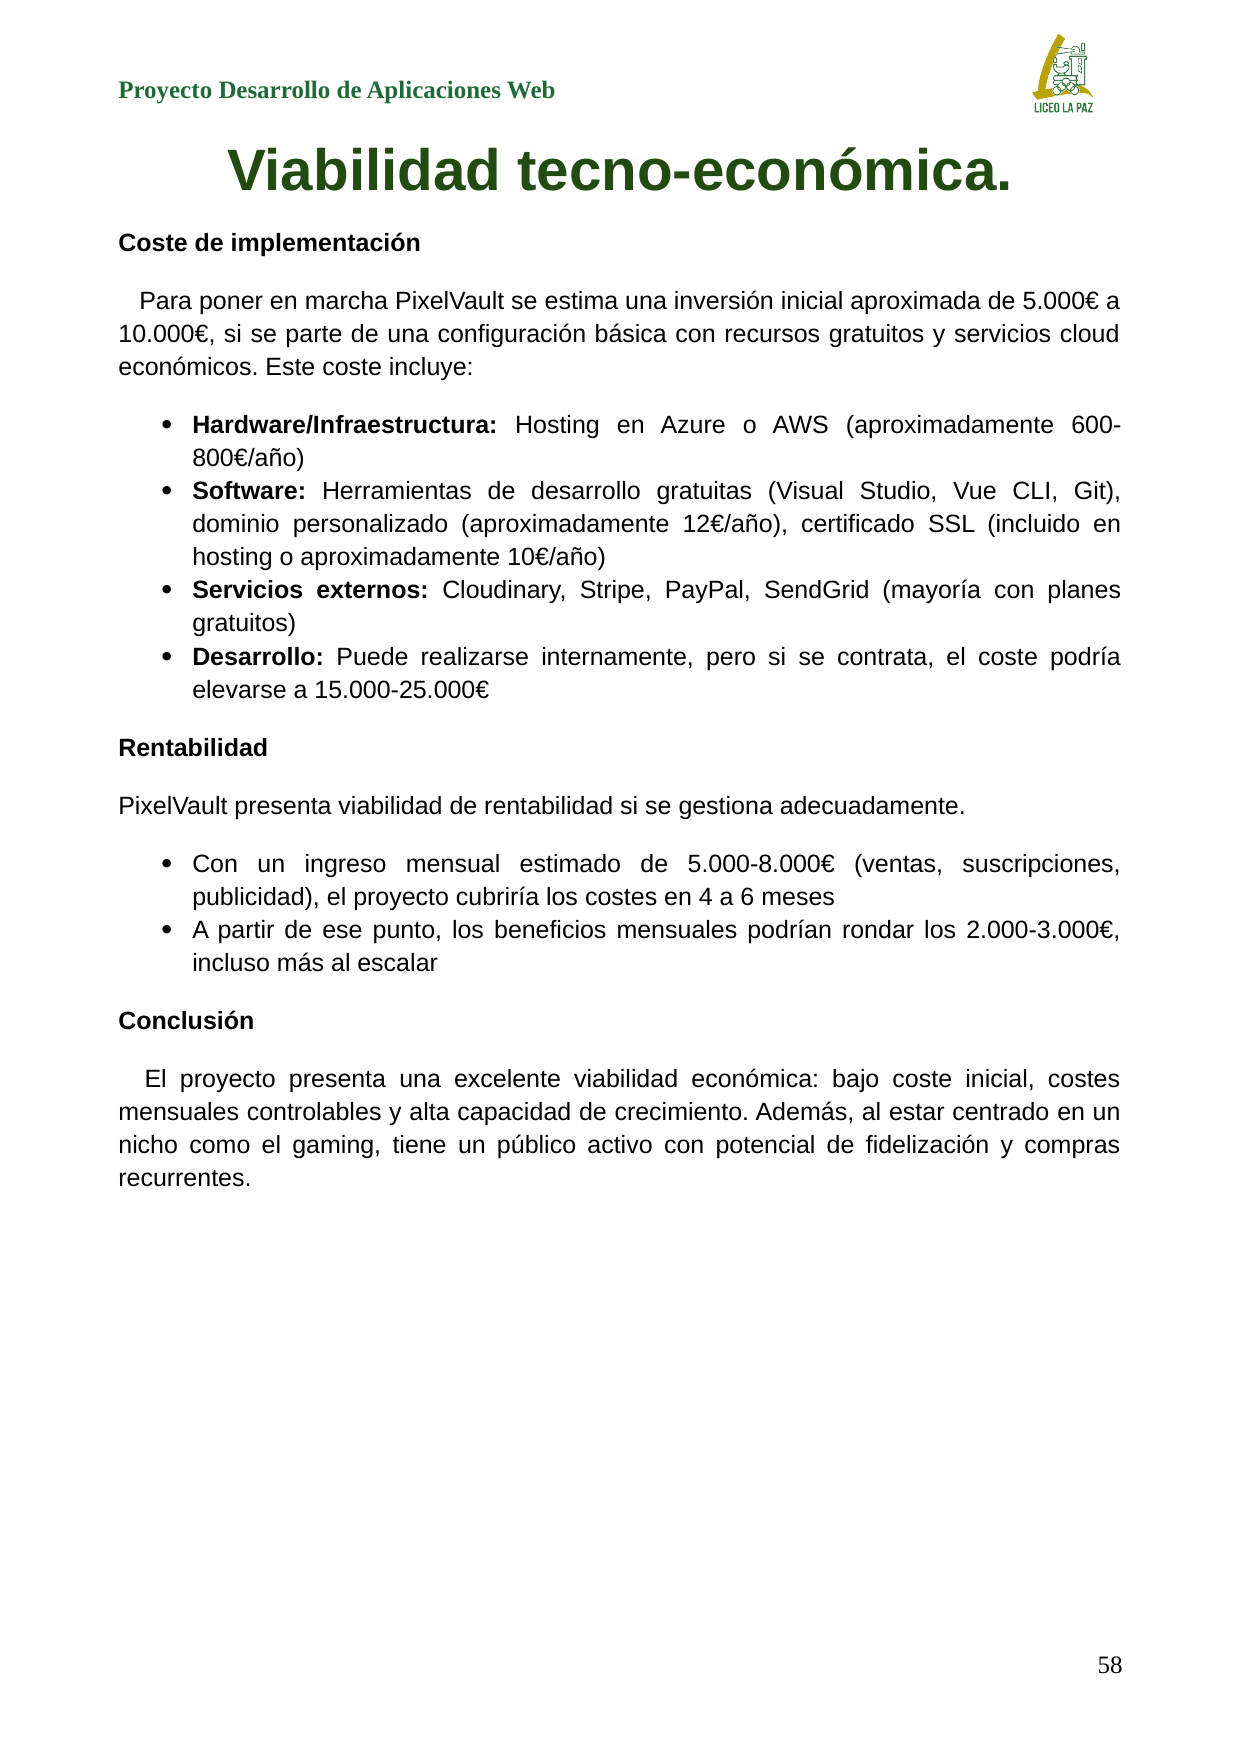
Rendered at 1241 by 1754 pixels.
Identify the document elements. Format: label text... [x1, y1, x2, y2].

text Conclusión [118, 1006, 1122, 1035]
list Hardware/Infraestructura: Hosting en Azure o AWS (aproximadamente 600-800€/año) [162, 410, 1122, 472]
list Con un ingreso mensual estimado de 5.000-8.000€ (ventas, suscripciones, publicidad), el proyecto cubriría los costes en 4 a 6 meses [162, 849, 1122, 911]
list Software: Herramientas de desarrollo gratuitas (Visual Studio, Vue CLI, Git), dominio personalizado (aproximadamente 12€/año), certificado SSL (incluido en hosting o aproximadamente 10€/año) [162, 476, 1122, 571]
text Rentabilidad [118, 733, 1122, 761]
list Desarrollo: Puede realizarse internamente, pero si se contrata, el coste podría elevarse a 15.000-25.000€ [162, 641, 1122, 703]
picture [1025, 26, 1100, 121]
text Coste de implementación [118, 228, 1122, 257]
list A partir de ese punto, los beneficios mensuales podrían rondar los 2.000-3.000€, incluso más al escalar [162, 915, 1122, 977]
text PixelVault presenta viabilidad de rentabilidad si se gestiona adecuadamente. [118, 791, 1122, 819]
list Servicios externos: Cloudinary, Stripe, PayPal, SendGrid (mayoría con planes gratuitos) [162, 575, 1122, 637]
subtitle Viabilidad tecno-económica. [118, 136, 1122, 203]
text Para poner en marcha PixelVault se estima una inversión inicial aproximada de 5.000€ a 10.000€, si se parte de una configuración básica con recursos gratuitos y servicios cloud económicos. Este coste incluye: [118, 286, 1122, 381]
text El proyecto presenta una excelente viabilidad económica: bajo coste inicial, costes mensuales controlables y alta capacidad de crecimiento. Además, al estar centrado en un nicho como el gaming, tiene un público activo con potencial de fidelización y compras recurrentes. [118, 1064, 1122, 1192]
